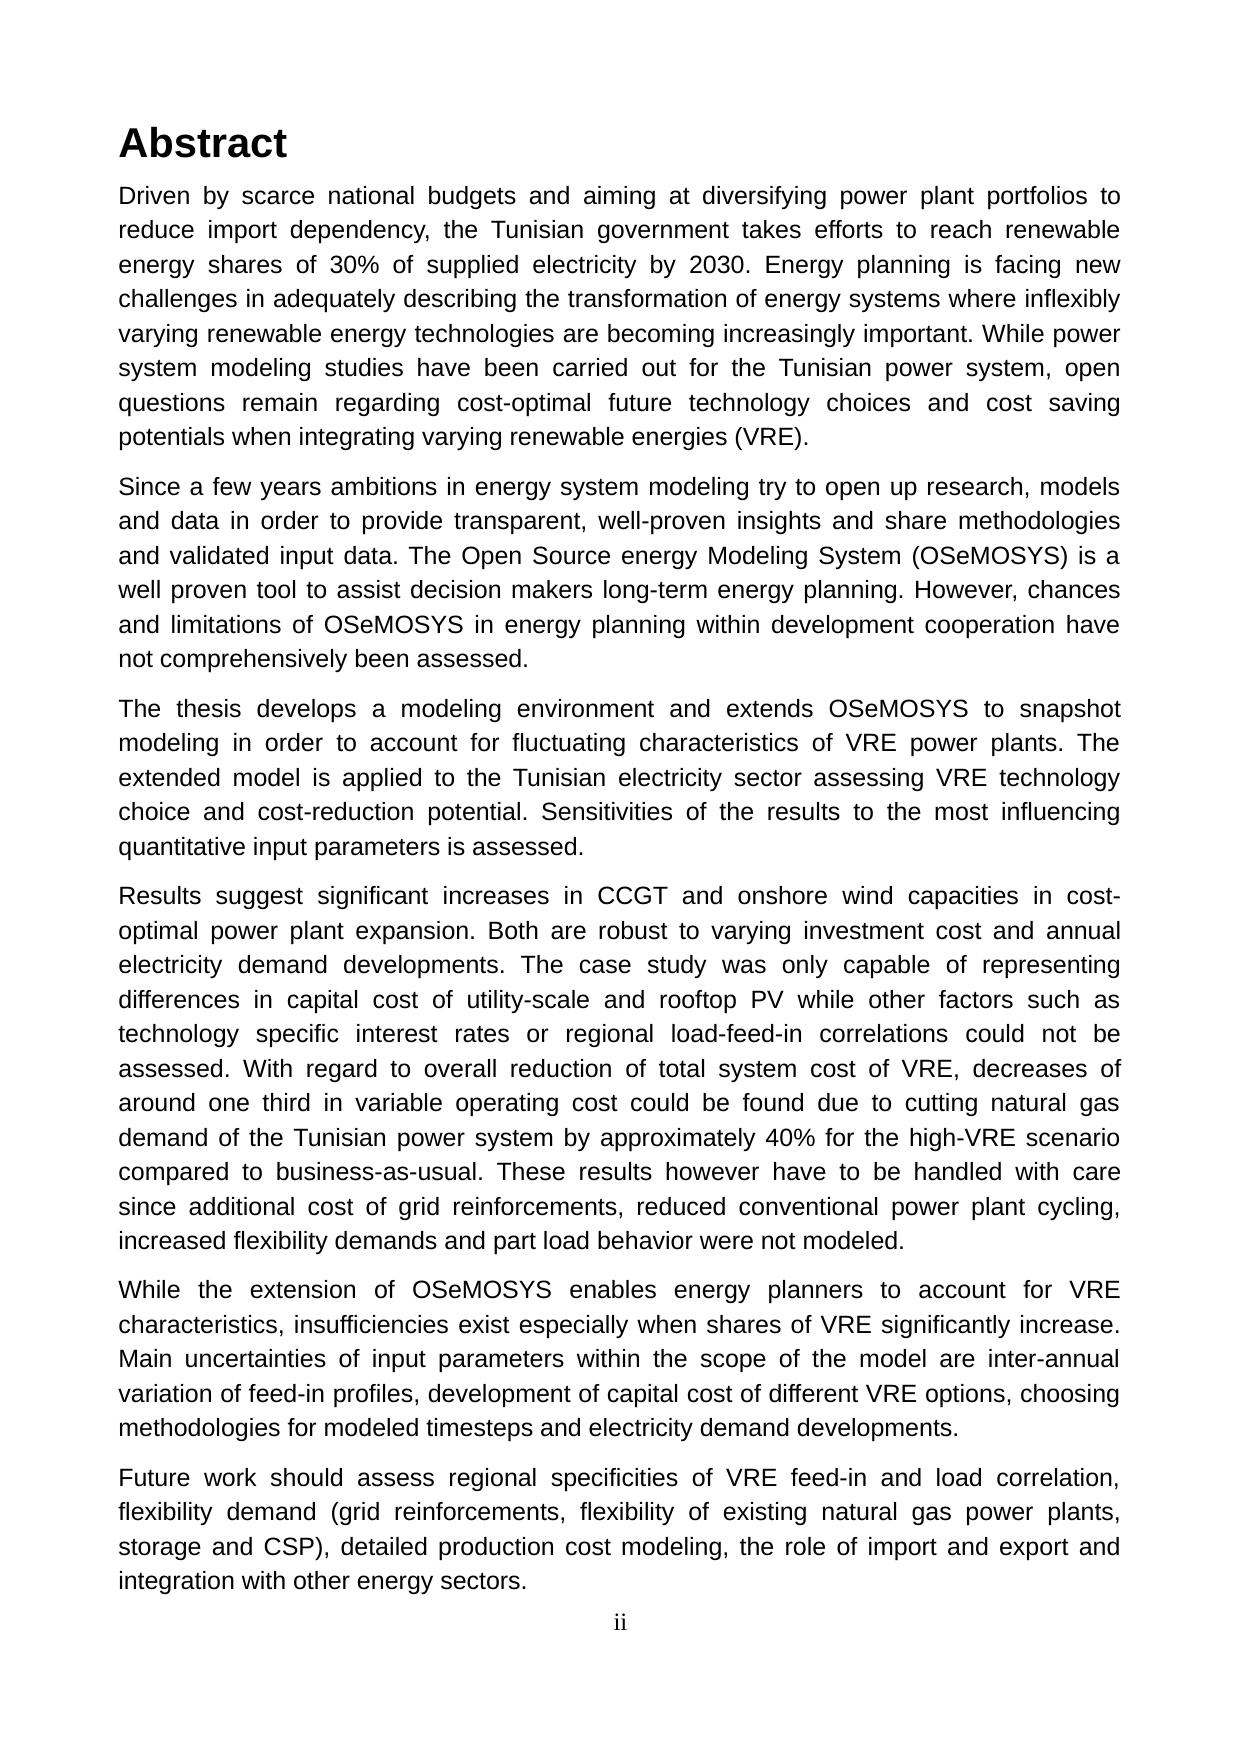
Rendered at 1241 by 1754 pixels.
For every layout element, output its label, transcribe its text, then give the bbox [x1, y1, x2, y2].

list Future work should assess regional specificities of VRE feed-in and load correlation, flexibility demand (grid reinforcements, flexibility of existing natural gas power plants, storage and CSP), detailed production cost modeling, the role of import and export and integration with other energy sectors. [118, 1463, 1122, 1595]
list Since a few years ambitions in energy system modeling try to open up research, models and data in order to provide transparent, well-proven insights and share methodologies and validated input data. The Open Source energy Modeling System (OSeMOSYS) is a well proven tool to assist decision makers long-term energy planning. However, chances and limitations of OSeMOSYS in energy planning within development cooperation have not comprehensively been assessed. [118, 472, 1122, 673]
list The thesis develops a modeling environment and extends OSeMOSYS to snapshot modeling in order to account for fluctuating characteristics of VRE power plants. The extended model is applied to the Tunisian electricity sector assessing VRE technology choice and cost-reduction potential. Sensitivities of the results to the most influencing quantitative input parameters is assessed. [118, 694, 1122, 860]
subtitle Abstract [118, 118, 1122, 166]
list While the extension of OSeMOSYS enables energy planners to account for VRE characteristics, insufficiencies exist especially when shares of VRE significantly increase. Main uncertainties of input parameters within the scope of the model are inter-annual variation of feed-in profiles, development of capital cost of different VRE options, choosing methodologies for modeled timesteps and electricity demand developments. [118, 1275, 1122, 1442]
list Results suggest significant increases in CCGT and onshore wind capacities in cost-optimal power plant expansion. Both are robust to varying investment cost and annual electricity demand developments. The case study was only capable of representing differences in capital cost of utility-scale and rooftop PV while other factors such as technology specific interest rates or regional load-feed-in correlations could not be assessed. With regard to overall reduction of total system cost of VRE, decreases of around one third in variable operating cost could be found due to cutting natural gas demand of the Tunisian power system by approximately 40% for the high-VRE scenario compared to business-as-usual. These results however have to be handled with care since additional cost of grid reinforcements, reduced conventional power plant cycling, increased flexibility demands and part load behavior were not modeled. [118, 881, 1122, 1255]
list Driven by scarce national budgets and aiming at diversifying power plant portfolios to reduce import dependency, the Tunisian government takes efforts to reach renewable energy shares of 30% of supplied electricity by 2030. Energy planning is facing new challenges in adequately describing the transformation of energy systems where inflexibly varying renewable energy technologies are becoming increasingly important. While power system modeling studies have been carried out for the Tunisian power system, open questions remain regarding cost-optimal future technology choices and cost saving potentials when integrating varying renewable energies (VRE). [118, 181, 1122, 451]
